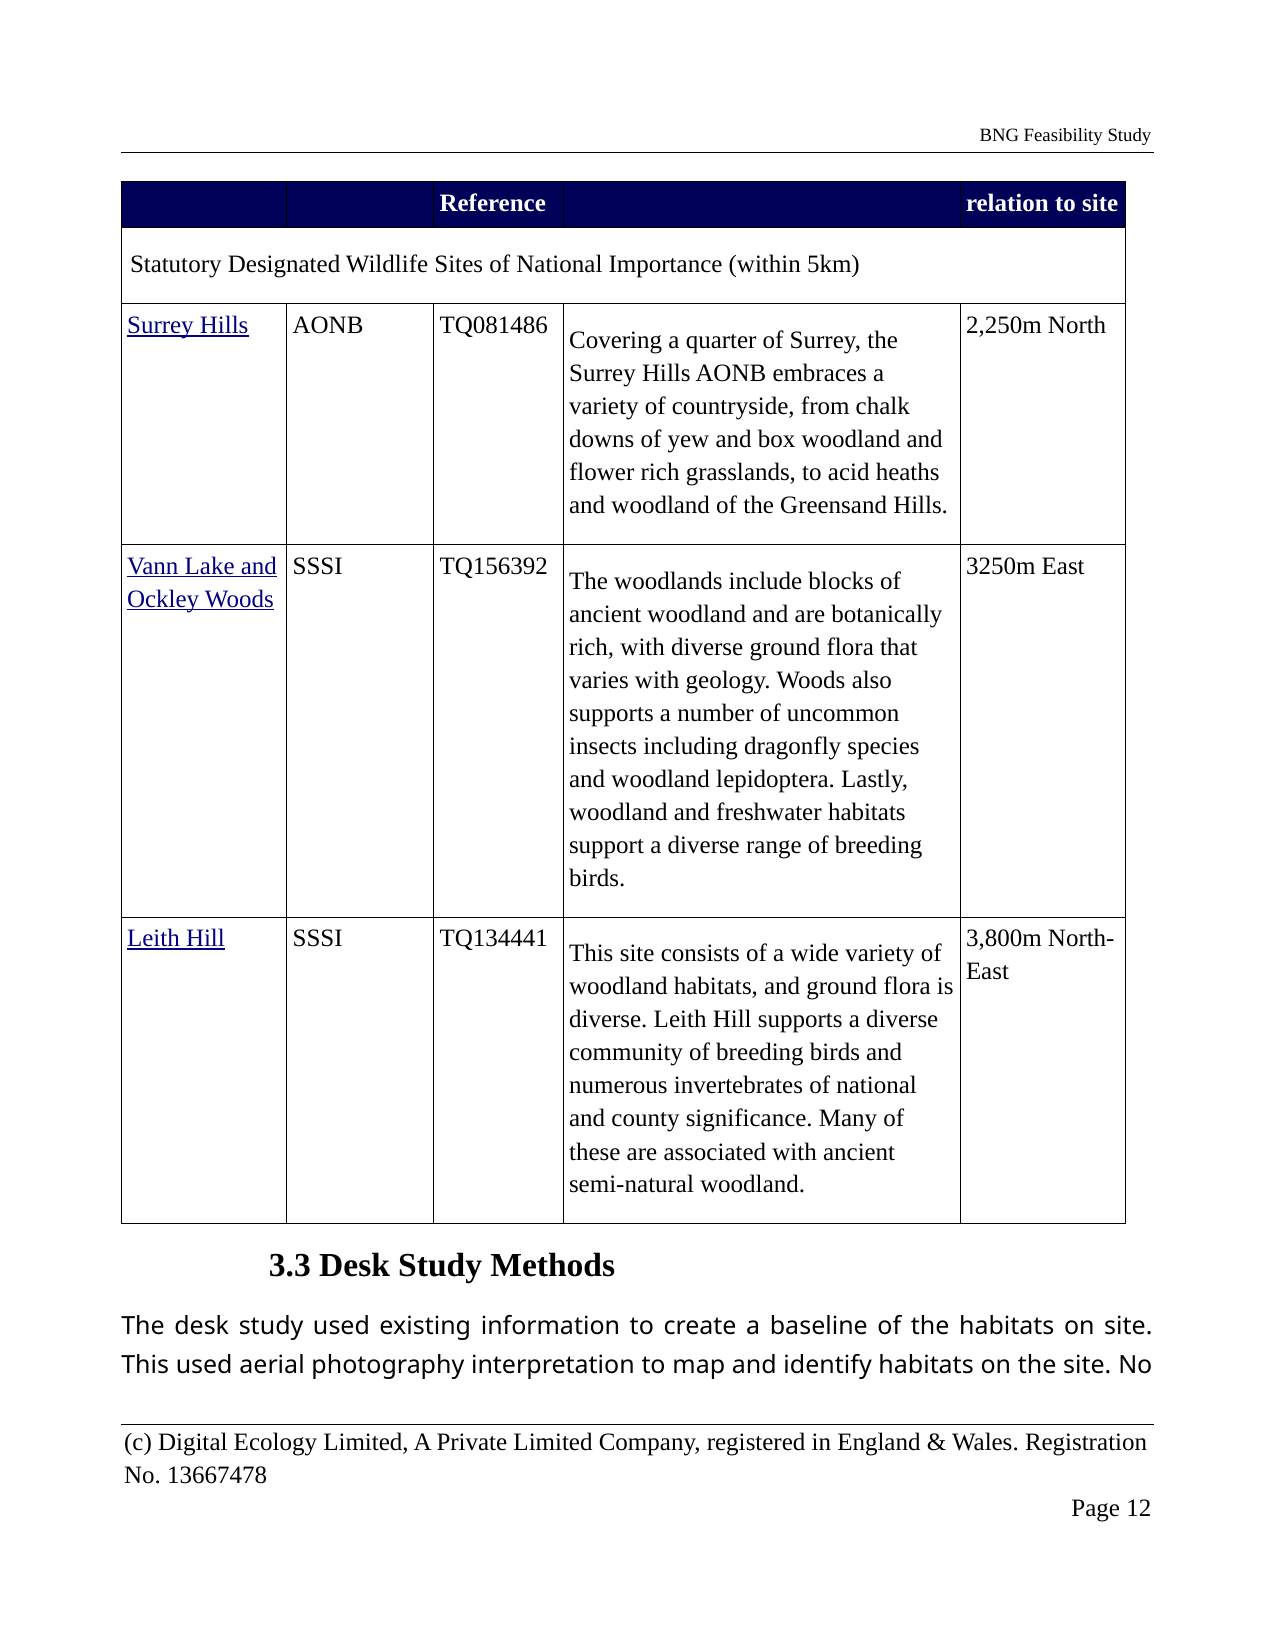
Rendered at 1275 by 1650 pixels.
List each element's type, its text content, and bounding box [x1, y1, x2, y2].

table_cell AONB [287, 304, 433, 544]
subtitle 3.3 Desk Study Methods [196, 1245, 1154, 1284]
table_header [122, 182, 286, 227]
table_header [564, 182, 960, 227]
table_cell Leith Hill [122, 918, 286, 1223]
table_header relation to site [961, 182, 1125, 227]
table_header Reference [434, 182, 563, 227]
table_cell Covering a quarter of Surrey, the Surrey Hills AONB embraces a variety of countryside, from chalk downs of yew and box woodland and flower rich grasslands, to acid heaths and woodland of the Greensand Hills. [564, 304, 960, 544]
table_cell SSSI [287, 545, 433, 917]
table_cell This site consists of a wide variety of woodland habitats, and ground flora is diverse. Leith Hill supports a diverse community of breeding birds and numerous invertebrates of national and county significance. Many of these are associated with ancient semi-natural woodland. [564, 918, 960, 1223]
text The desk study used existing information to create a baseline of the habitats on site. This used aerial photography interpretation to map and identify habitats on the site. No [121, 1308, 1154, 1381]
table_header [287, 182, 433, 227]
table_cell Vann Lake and Ockley Woods [122, 545, 286, 917]
table_cell The woodlands include blocks of ancient woodland and are botanically rich, with diverse ground flora that varies with geology. Woods also supports a number of uncommon insects including dragonfly species and woodland lepidoptera. Lastly, woodland and freshwater habitats support a diverse range of breeding birds. [564, 545, 960, 917]
table_cell Statutory Designated Wildlife Sites of National Importance (within 5km) [122, 228, 1125, 303]
table_cell TQ081486 [434, 304, 563, 544]
table_cell TQ156392 [434, 545, 563, 917]
table_cell 3,800m North-East [961, 918, 1125, 1223]
table_cell 3250m East [961, 545, 1125, 917]
table_cell 2,250m North [961, 304, 1125, 544]
table_cell TQ134441 [434, 918, 563, 1223]
table_cell SSSI [287, 918, 433, 1223]
table_cell Surrey Hills [122, 304, 286, 544]
